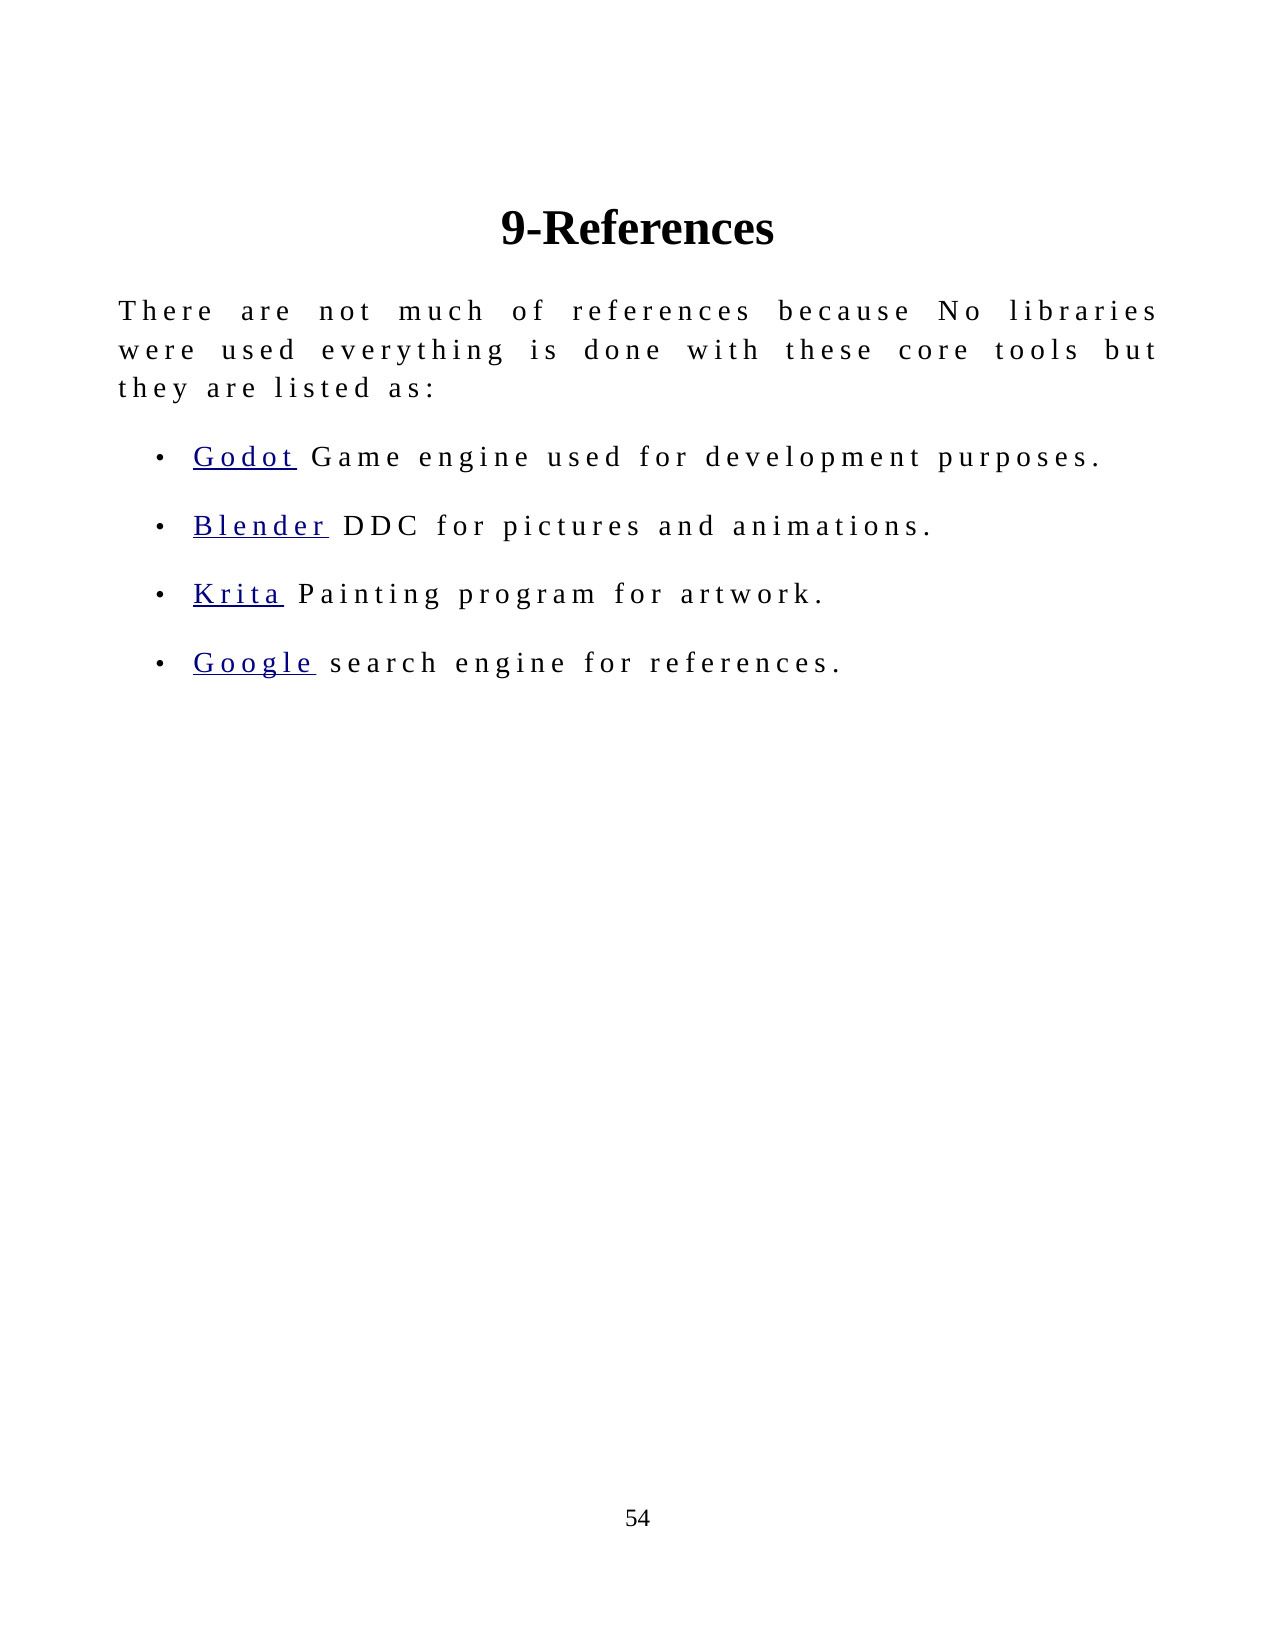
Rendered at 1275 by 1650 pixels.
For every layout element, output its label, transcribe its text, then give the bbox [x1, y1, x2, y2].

list Google search engine for references. [156, 645, 1157, 678]
text There are not much of references because No libraries were used everything is done with these core tools but they are listed as: [118, 293, 1157, 404]
subtitle 9-References [118, 197, 1157, 255]
list Godot Game engine used for development purposes. [156, 439, 1157, 473]
list Krita Painting program for artwork. [156, 576, 1157, 610]
list Blender DDC for pictures and animations. [156, 508, 1157, 541]
